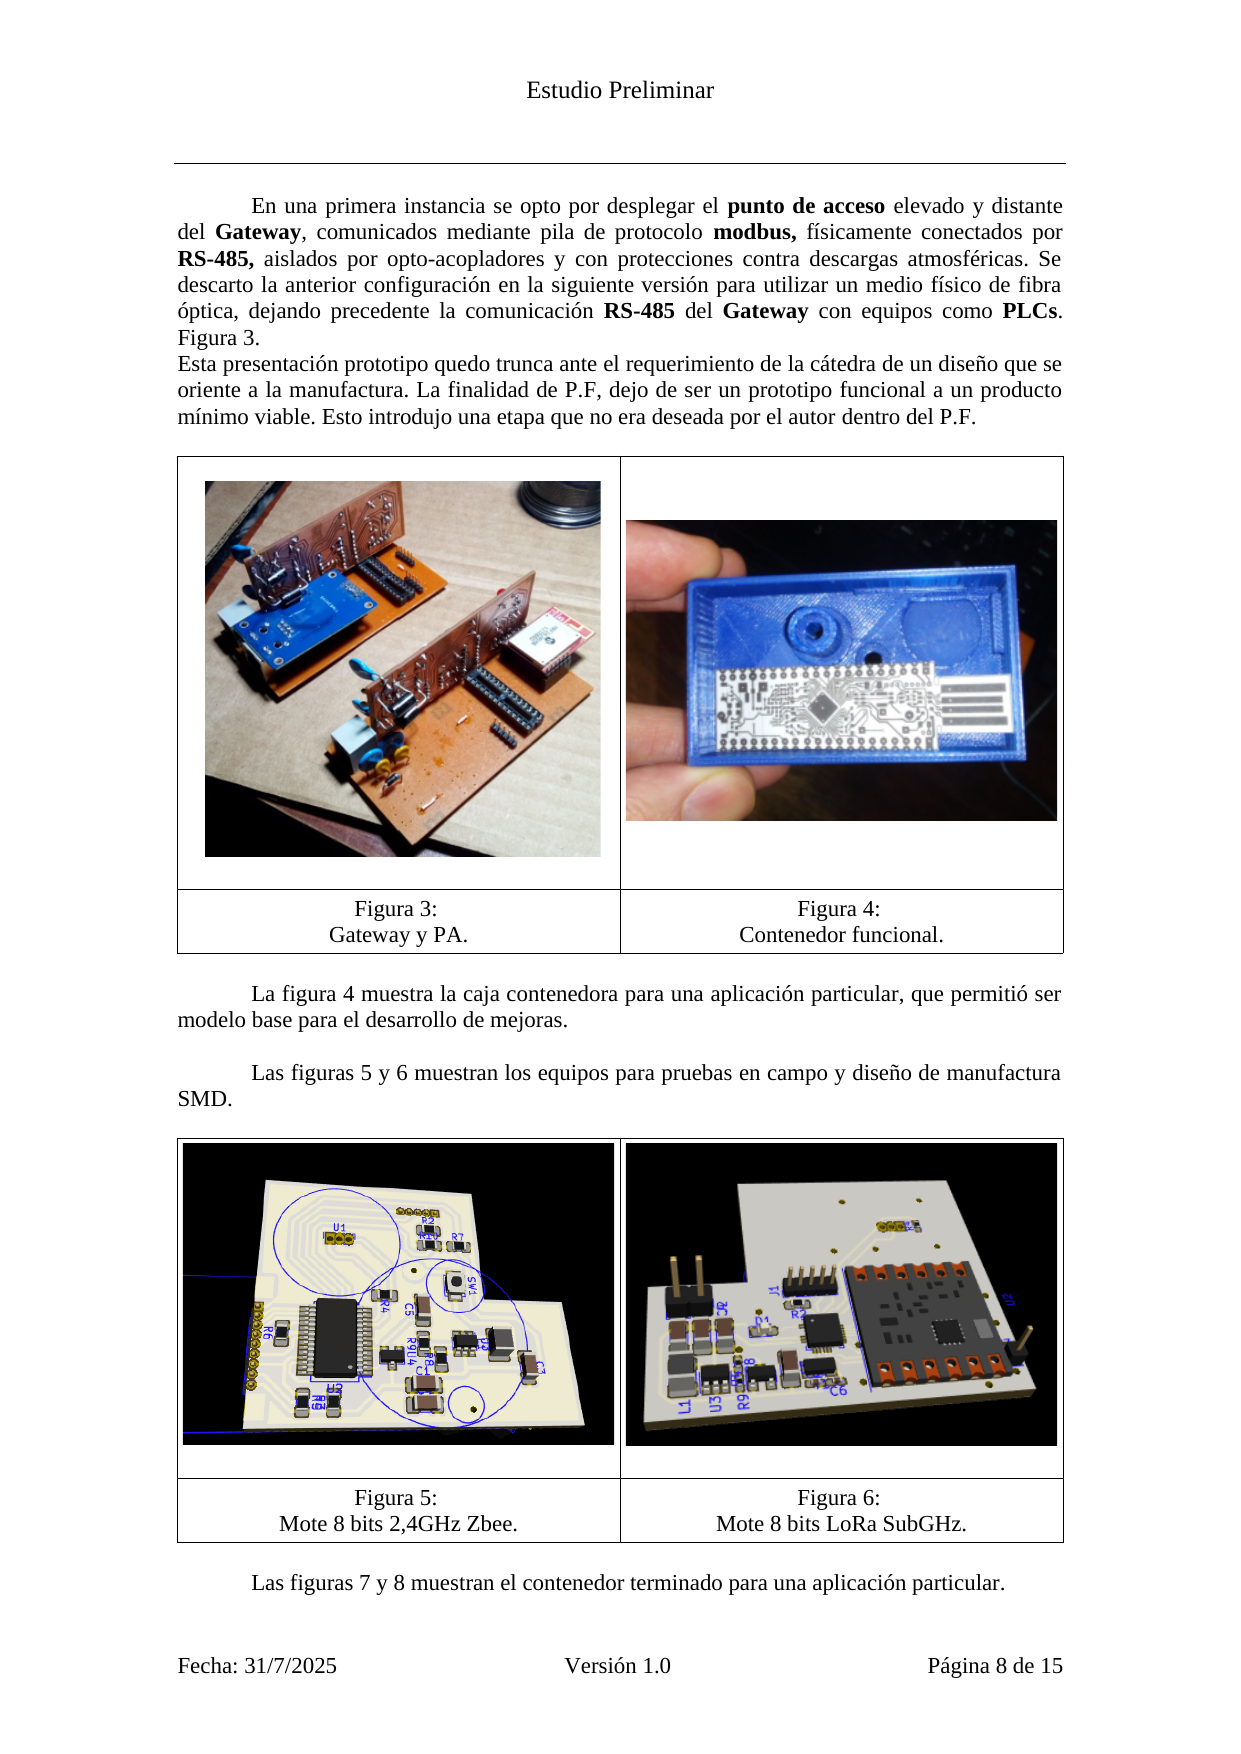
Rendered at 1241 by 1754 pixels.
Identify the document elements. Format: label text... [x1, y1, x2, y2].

table_header [178, 1144, 620, 1478]
text Las figuras 7 y 8 muestran el contenedor terminado para una aplicación particular. [177, 1569, 1063, 1595]
table_header [178, 457, 620, 889]
table_cell Figura 4: Contenedor funcional. [621, 890, 1063, 953]
table_header [621, 1139, 1063, 1143]
picture [182, 1143, 615, 1445]
text Las figuras 5 y 6 muestran los equipos para pruebas en campo y diseño de manufactura SMD. [177, 1059, 1063, 1111]
text La figura 4 muestra la caja contenedora para una aplicación particular, que permitió ser modelo base para el desarrollo de mejoras. [177, 979, 1063, 1032]
text Esta presentación prototipo quedo trunca ante el requerimiento de la cátedra de un diseño que se oriente a la manufactura. La finalidad de P.F, dejo de ser un prototipo funcional a un producto mínimo viable. Esto introdujo una etapa que no era deseada por el autor dentro del P.F. [177, 350, 1063, 429]
table_cell Figura 6: Mote 8 bits LoRa SubGHz. [621, 1479, 1063, 1542]
text En una primera instancia se opto por desplegar el punto de acceso elevado y distante del Gateway, comunicados mediante pila de protocolo modbus, físicamente conectados por RS-485, aislados por opto-acopladores y con protecciones contra descargas atmosféricas. Se descarto la anterior configuración en la siguiente versión para utilizar un medio físico de fibra óptica, dejando precedente la comunicación RS-485 del Gateway con equipos como PLCs. Figura 3. [177, 192, 1063, 350]
table_cell Figura 5: Mote 8 bits 2,4GHz Zbee. [178, 1479, 620, 1542]
table_header [178, 1139, 620, 1143]
table_header [621, 1144, 1063, 1478]
table_header [621, 457, 1063, 889]
picture [625, 520, 1058, 821]
table_cell Figura 3: Gateway y PA. [178, 890, 620, 953]
picture [625, 1143, 1058, 1446]
picture [205, 481, 601, 857]
